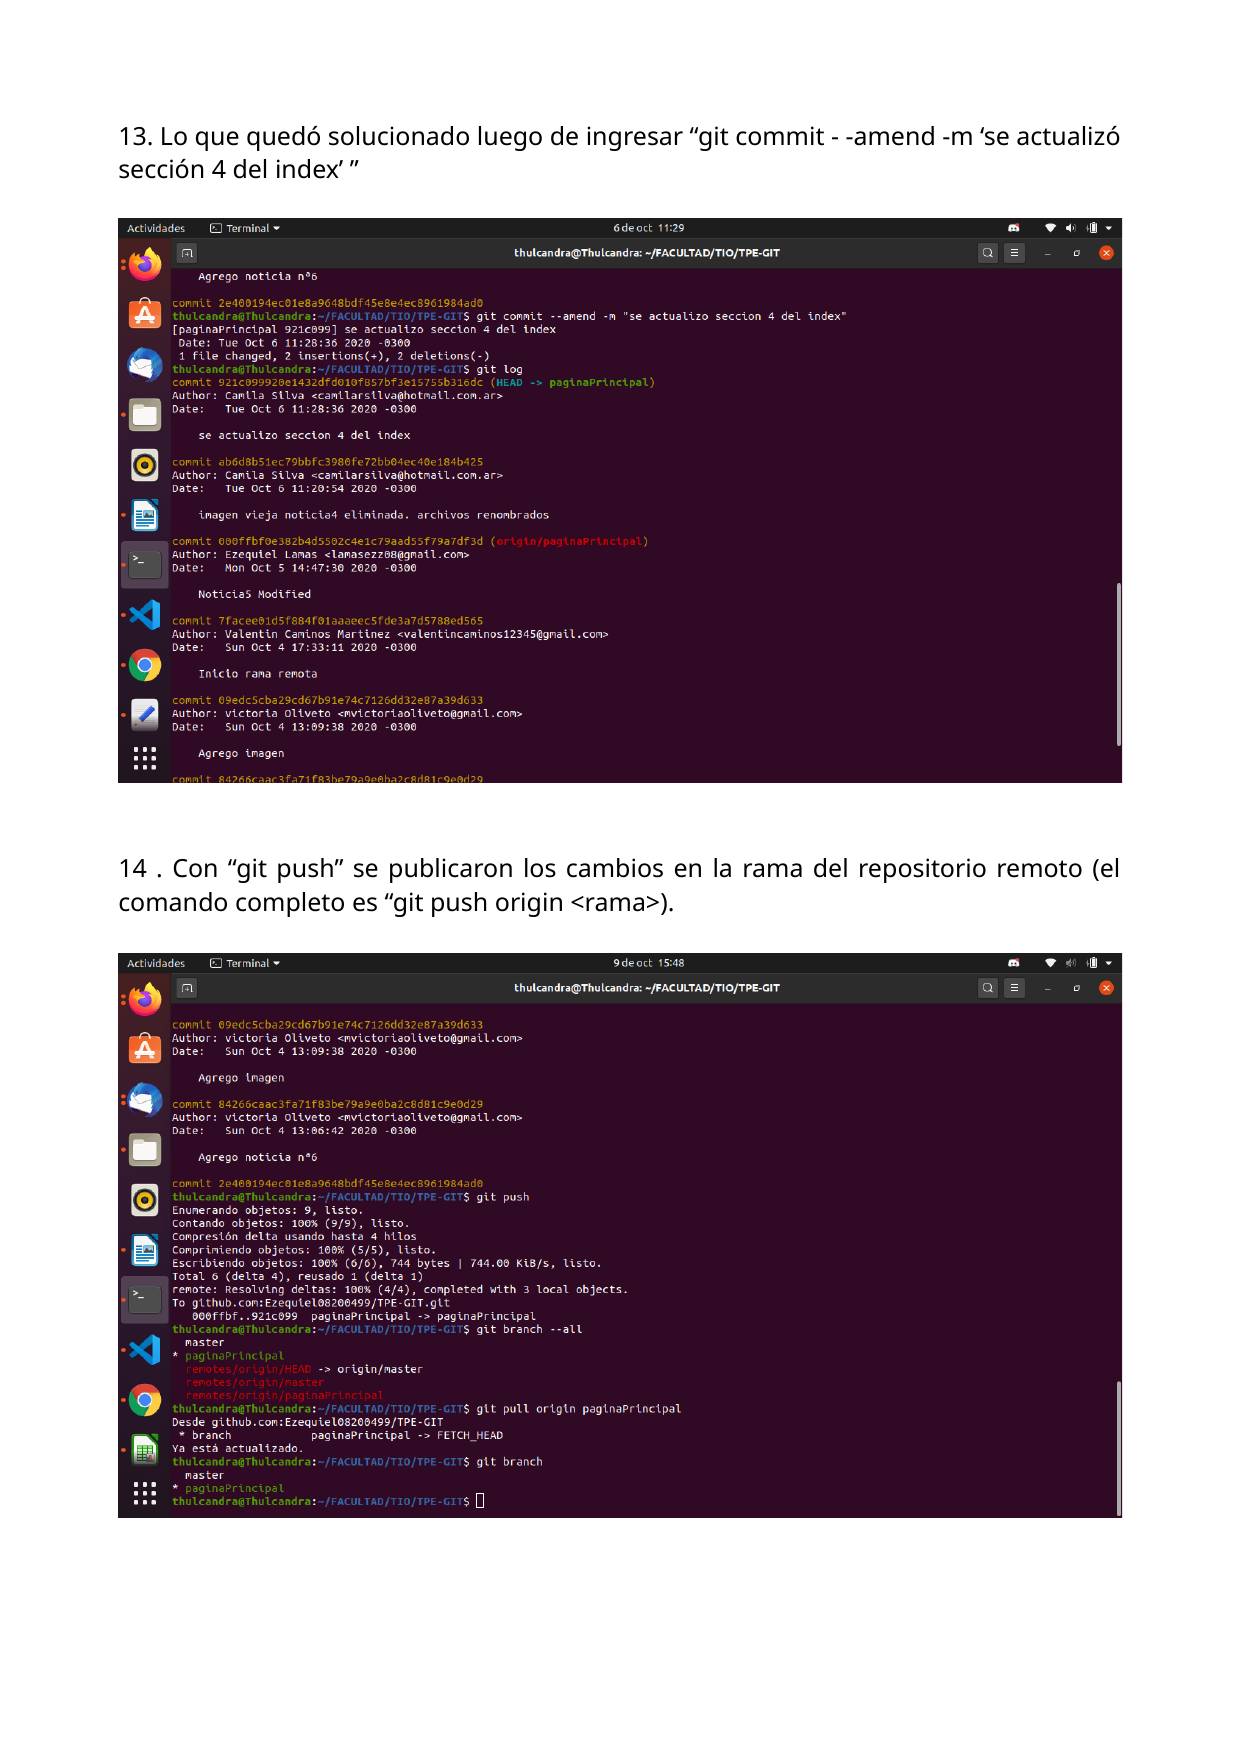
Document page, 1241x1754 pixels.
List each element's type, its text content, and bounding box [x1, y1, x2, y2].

text 14 . Con “git push” se publicaron los cambios en la rama del repositorio remoto (el comando completo es “git push origin <rama>). [118, 851, 1122, 919]
text 13. Lo que quedó solucionado luego de ingresar “git commit - -amend -m ‘se actualizó sección 4 del index’ ” [118, 118, 1122, 186]
picture [118, 953, 1123, 1518]
picture [118, 218, 1123, 783]
